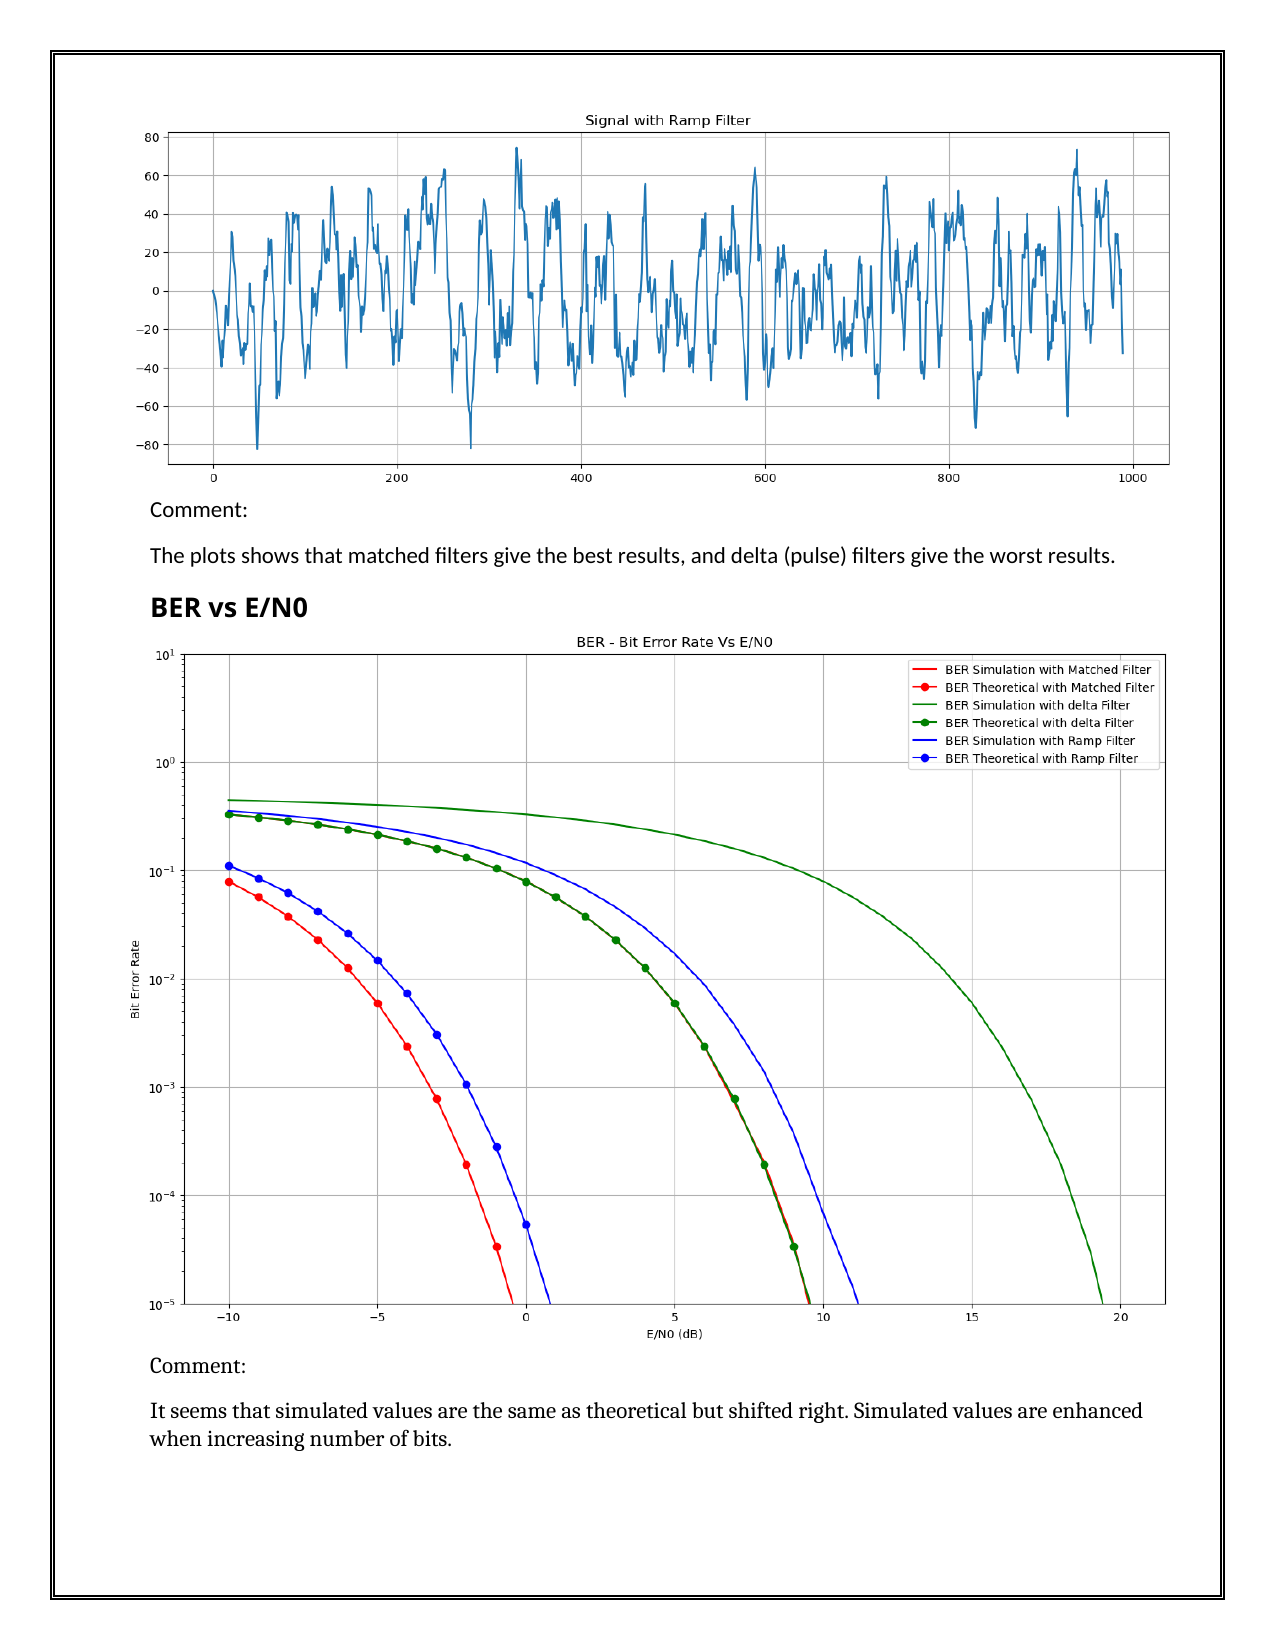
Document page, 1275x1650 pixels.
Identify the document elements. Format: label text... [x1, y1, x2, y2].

subtitle BER vs E/N0 [150, 588, 1200, 625]
text It seems that simulated values are the same as theoretical but shifted right. Simulated values are enhanced when increasing number of bits. [150, 1398, 1200, 1452]
picture [122, 628, 1173, 1348]
picture [125, 106, 1176, 493]
text The plots shows that matched filters give the best results, and delta (pulse) filters give the worst results. [150, 542, 1200, 569]
text Comment: [150, 628, 1200, 1379]
text Comment: [150, 103, 1200, 523]
